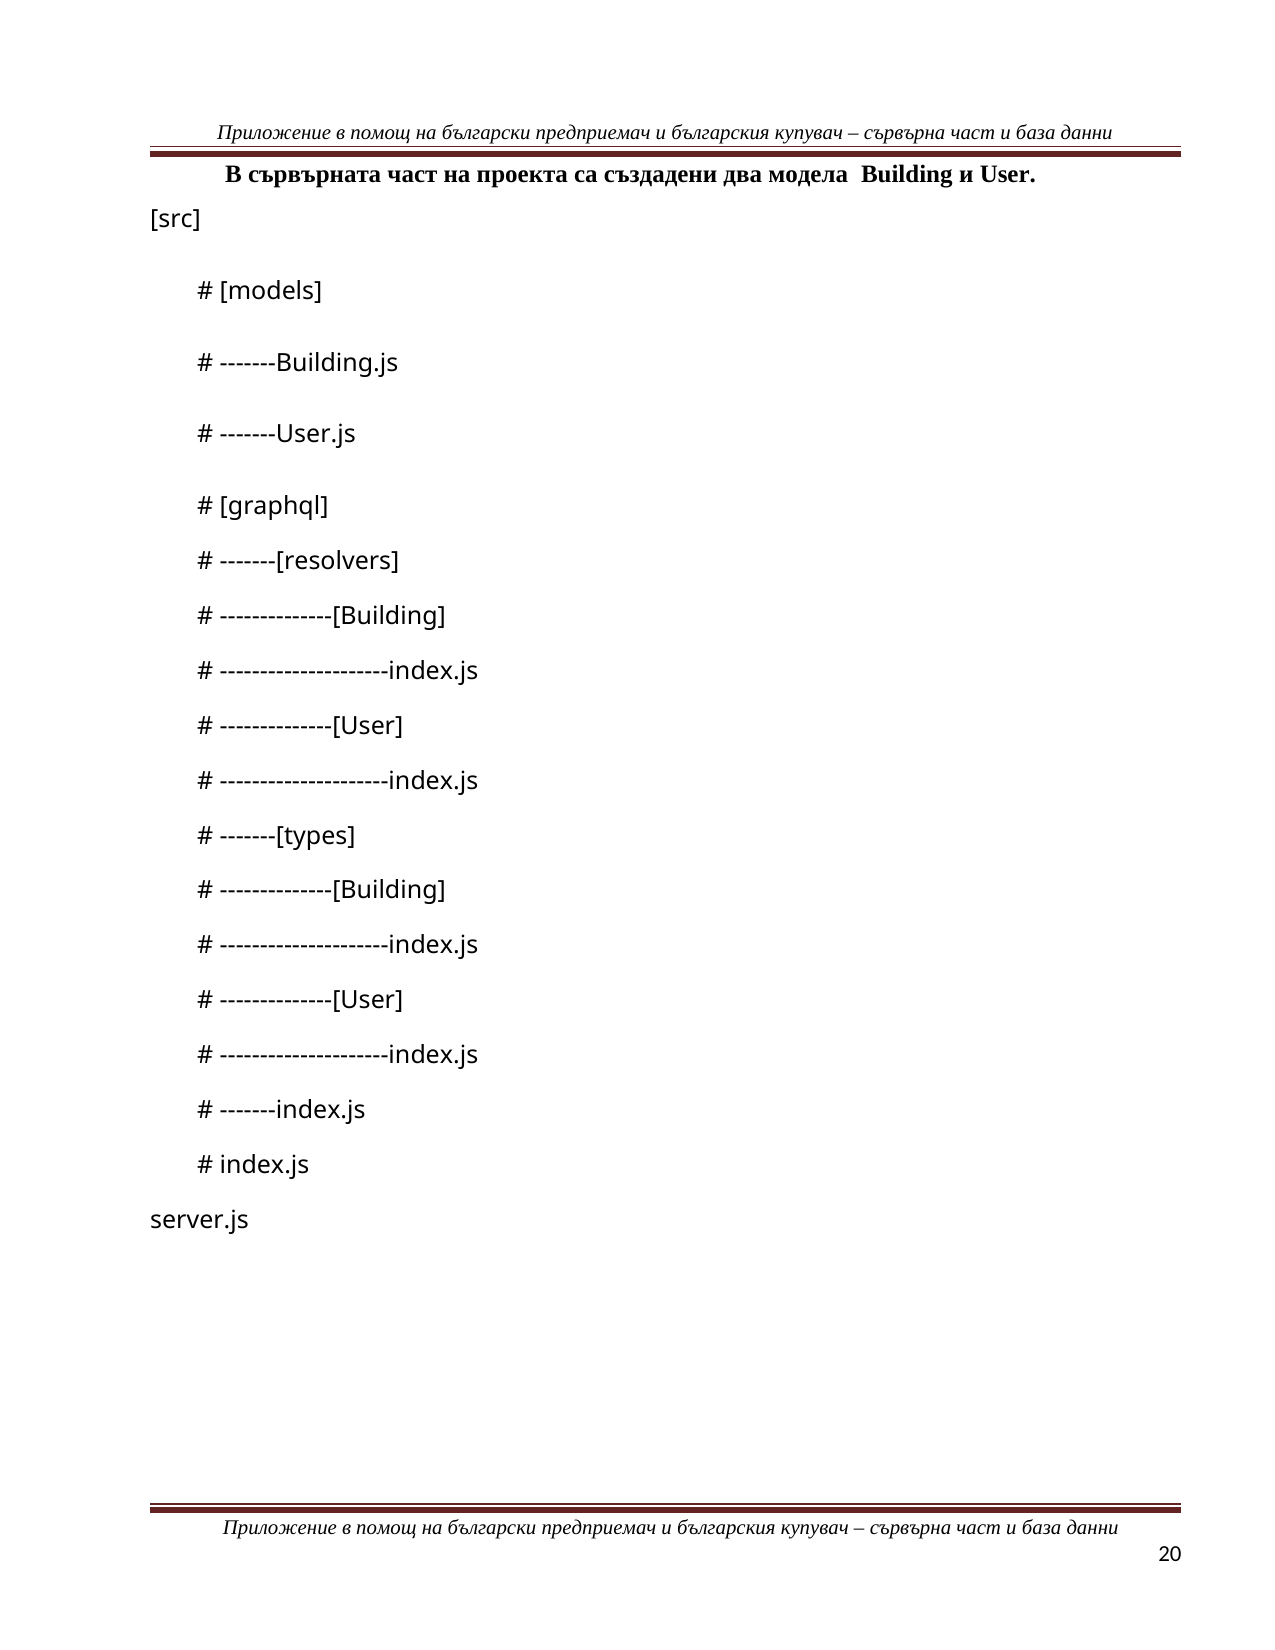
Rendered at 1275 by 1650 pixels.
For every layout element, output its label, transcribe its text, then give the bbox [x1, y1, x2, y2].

text # ---------------------index.js [150, 927, 1181, 961]
text # [models] [150, 272, 1181, 306]
text # ---------------------index.js [150, 1037, 1181, 1071]
text # --------------[Building] [150, 872, 1181, 906]
text # -------User.js [150, 416, 1181, 450]
text [src] [150, 200, 1181, 234]
text # --------------[Building] [150, 598, 1181, 632]
text # -------[resolvers] [150, 543, 1181, 577]
text # ---------------------index.js [150, 653, 1181, 687]
text # --------------[User] [150, 707, 1181, 742]
text # -------index.js [150, 1092, 1181, 1126]
text # -------Building.js [150, 344, 1181, 378]
text # index.js [150, 1147, 1181, 1181]
list В сървърната част на проекта са създадени два модела Building и User. [187, 159, 1181, 188]
text # ---------------------index.js [150, 762, 1181, 796]
text # --------------[User] [150, 982, 1181, 1016]
text server.js [150, 1202, 1181, 1236]
text # -------[types] [150, 817, 1181, 851]
text # [graphql] [150, 488, 1181, 522]
